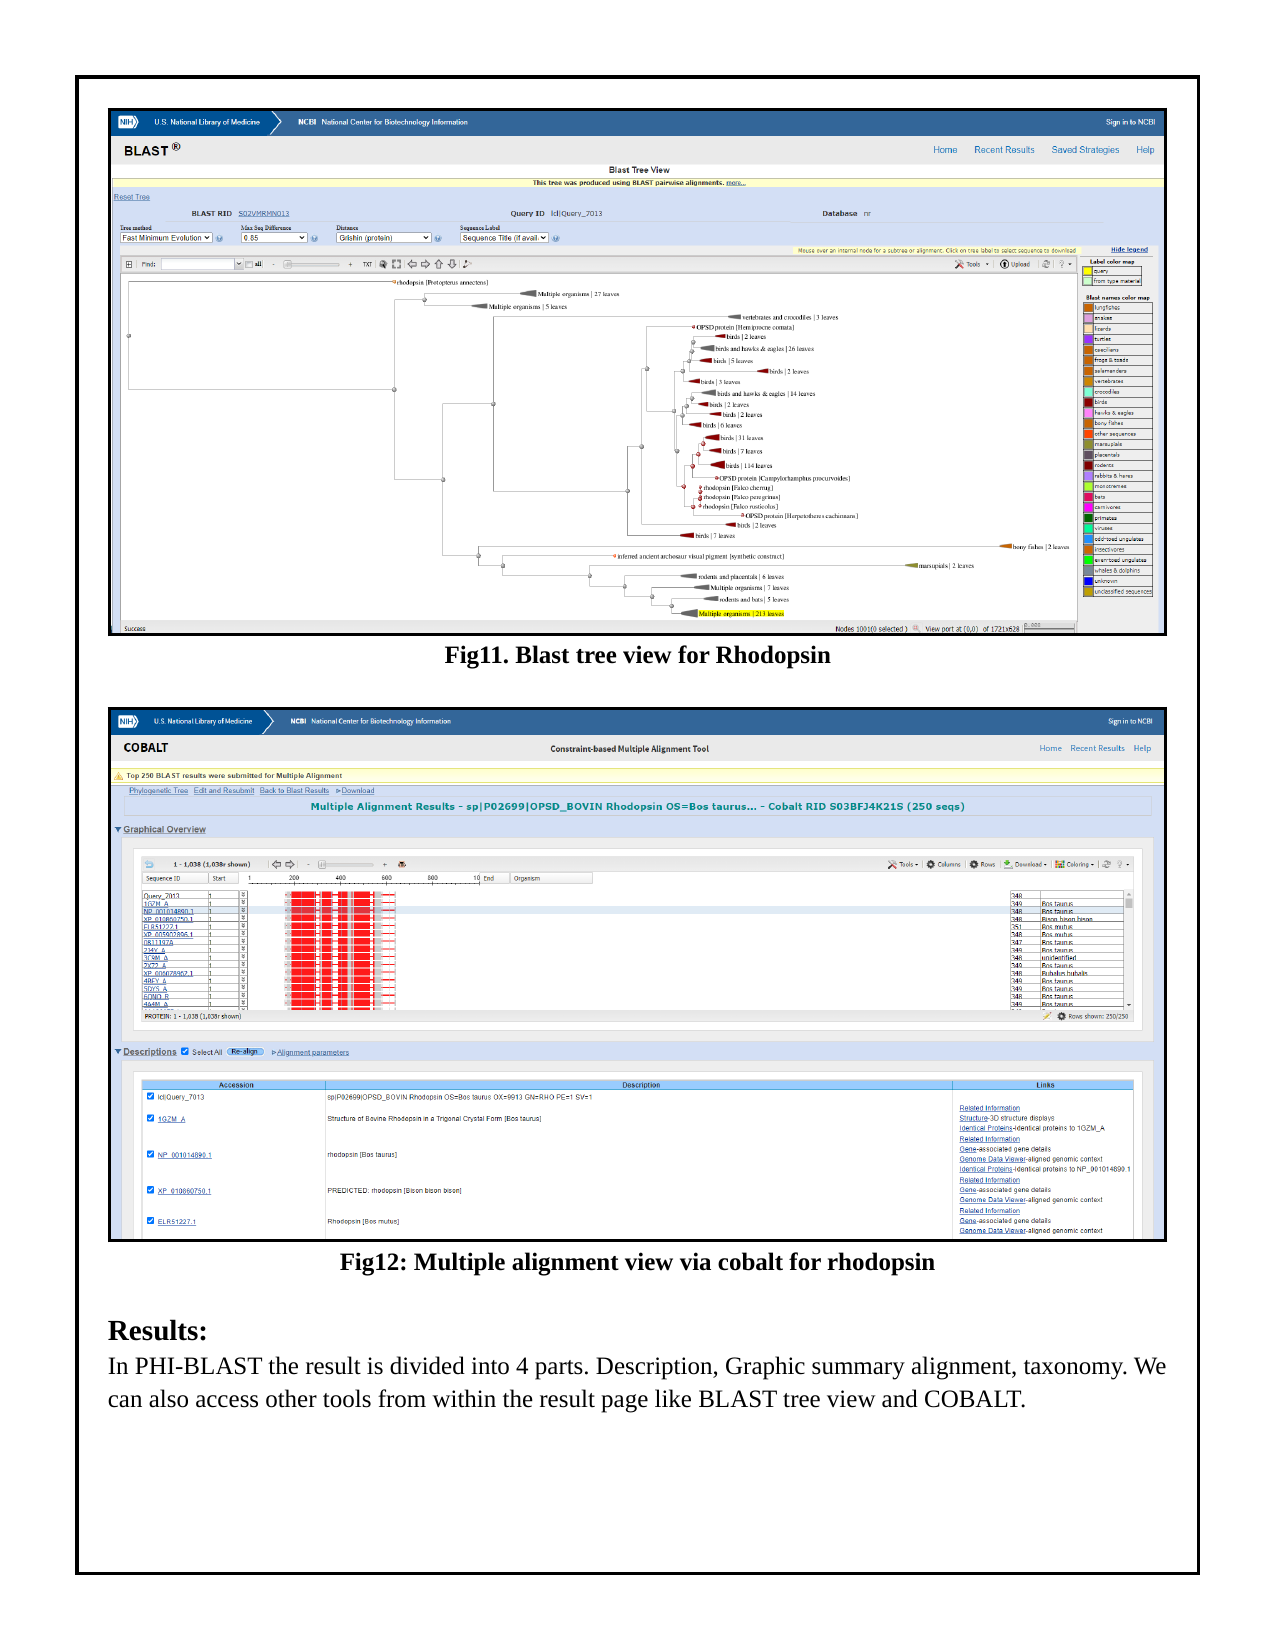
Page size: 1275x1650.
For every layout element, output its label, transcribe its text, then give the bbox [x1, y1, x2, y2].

text Fig12: Multiple alignment view via cobalt for rhodopsin [108, 1242, 1167, 1275]
text Fig11. Blast tree view for Rhodopsin [108, 636, 1167, 669]
text In PHI-BLAST the result is divided into 4 parts. Description, Graphic summary alignment, taxonomy. We can also access other tools from within the result page like BLAST tree view and COBALT. [108, 1351, 1167, 1413]
text Results: [108, 1313, 1167, 1346]
